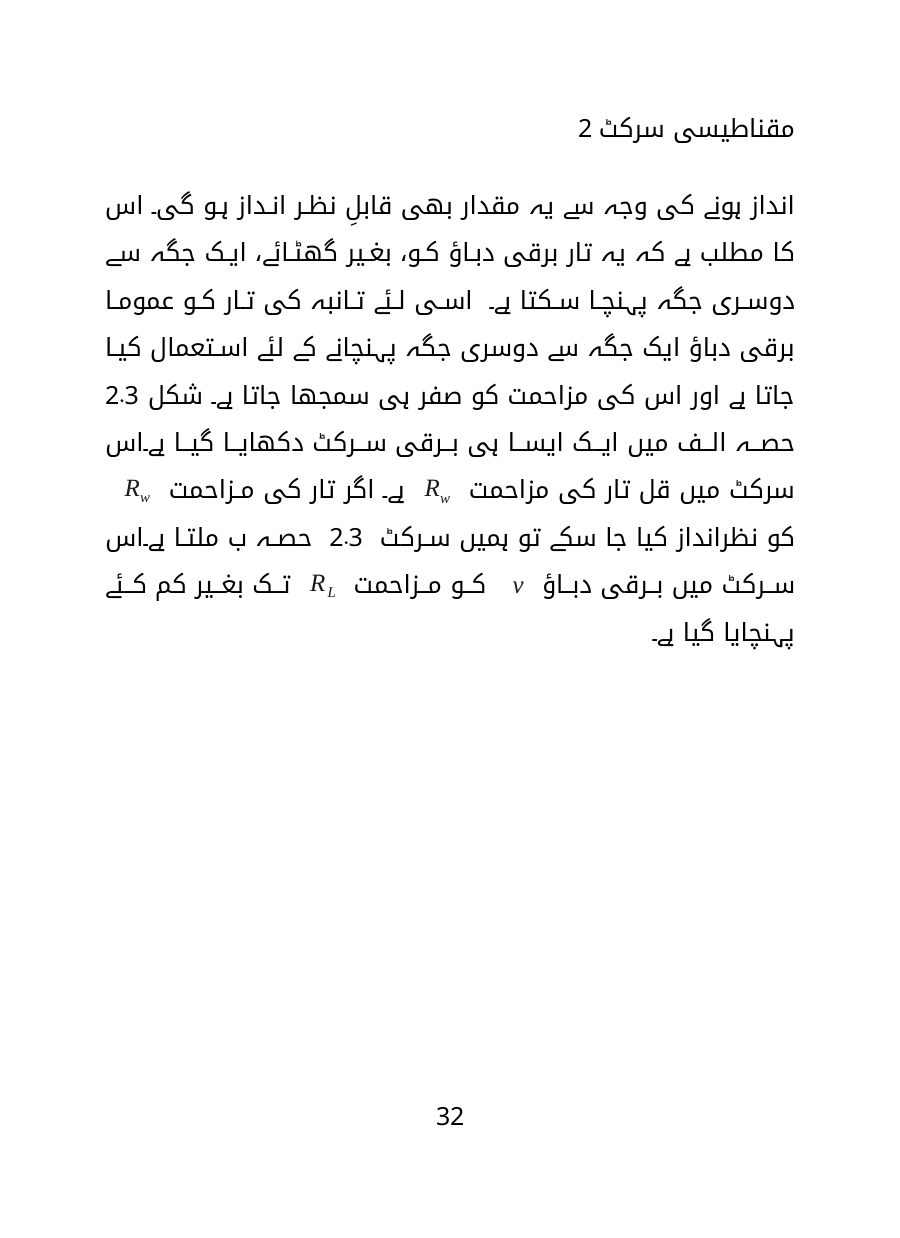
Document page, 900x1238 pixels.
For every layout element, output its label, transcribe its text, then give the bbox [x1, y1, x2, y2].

text برقی سرکٹ میں برقی دباؤ کی وجہ سے سرکٹ میں برقی رو پیدا ہوتا ہے۔ تانبہ کی موصلیت ہے جہاں موصلیت کی اکائی ہے۔لہٰذا تانبہ کی بنی تار کی برقی مزاحمت قابلِ نظرانداز ہوتی ہے۔اگر ایسی تار میں برقی روکا بہاو ہو، تو اس تار کی مزاحمت میں، اوہم کے قانون کے تحت، برقی دباؤ گھٹے گا اور اس گھٹنے کی مقدارہو گی۔کی قابلِ نظر انداز ہونے کی وجہ سے یہ مقدار بھی قابلِ نظر انداز ہو گی۔ اس کا مطلب ہے کہ یہ تار برقی دباؤ کو، بغیر گھٹائے، ایک جگہ سے دوسری جگہ پہنچا سکتا ہے۔ اسی لئے تانبہ کی تار کو عموما برقی دباؤ ایک جگہ سے دوسری جگہ پہنچانے کے لئے استعمال کیا جاتا ہے اور اس کی مزاحمت کو صفر ہی سمجھا جاتا ہے۔ شکل 2.3 حصہ الف میں ایک ایسا ہی برقی سرکٹ دکھایا گیا ہے۔اس سرکٹ میں قل تار کی مزاحمتہے۔ اگر تار کی مزاحمت کو نظرانداز کیا جا سکے تو ہمیں سرکٹ 2.3 حصہ ب ملتا ہے۔اس سرکٹ میں برقی دباؤ کو مزاحمتتک بغیر کم کئے پہنچایا گیا ہے۔ [105, 182, 795, 656]
